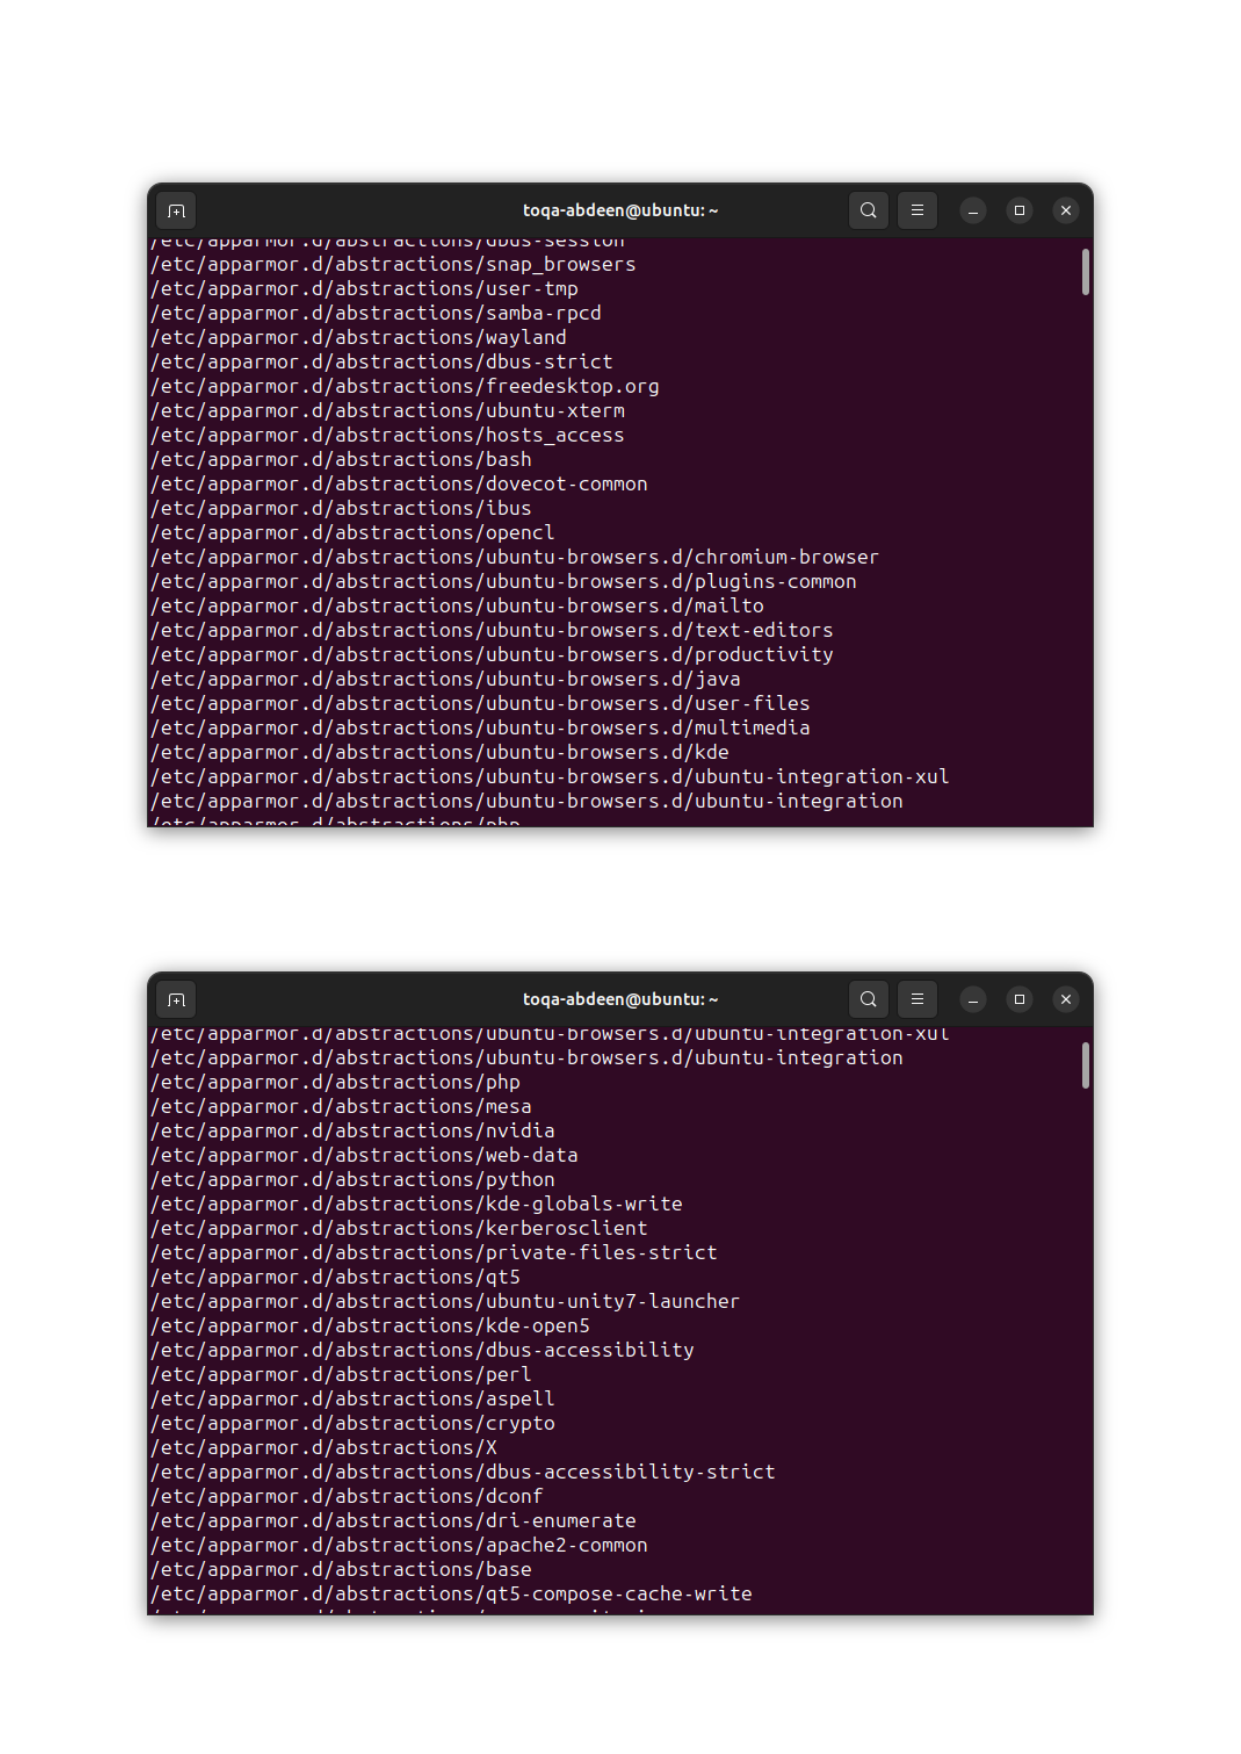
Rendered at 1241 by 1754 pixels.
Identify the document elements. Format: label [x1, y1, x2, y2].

picture [118, 157, 1123, 860]
picture [118, 946, 1123, 1648]
